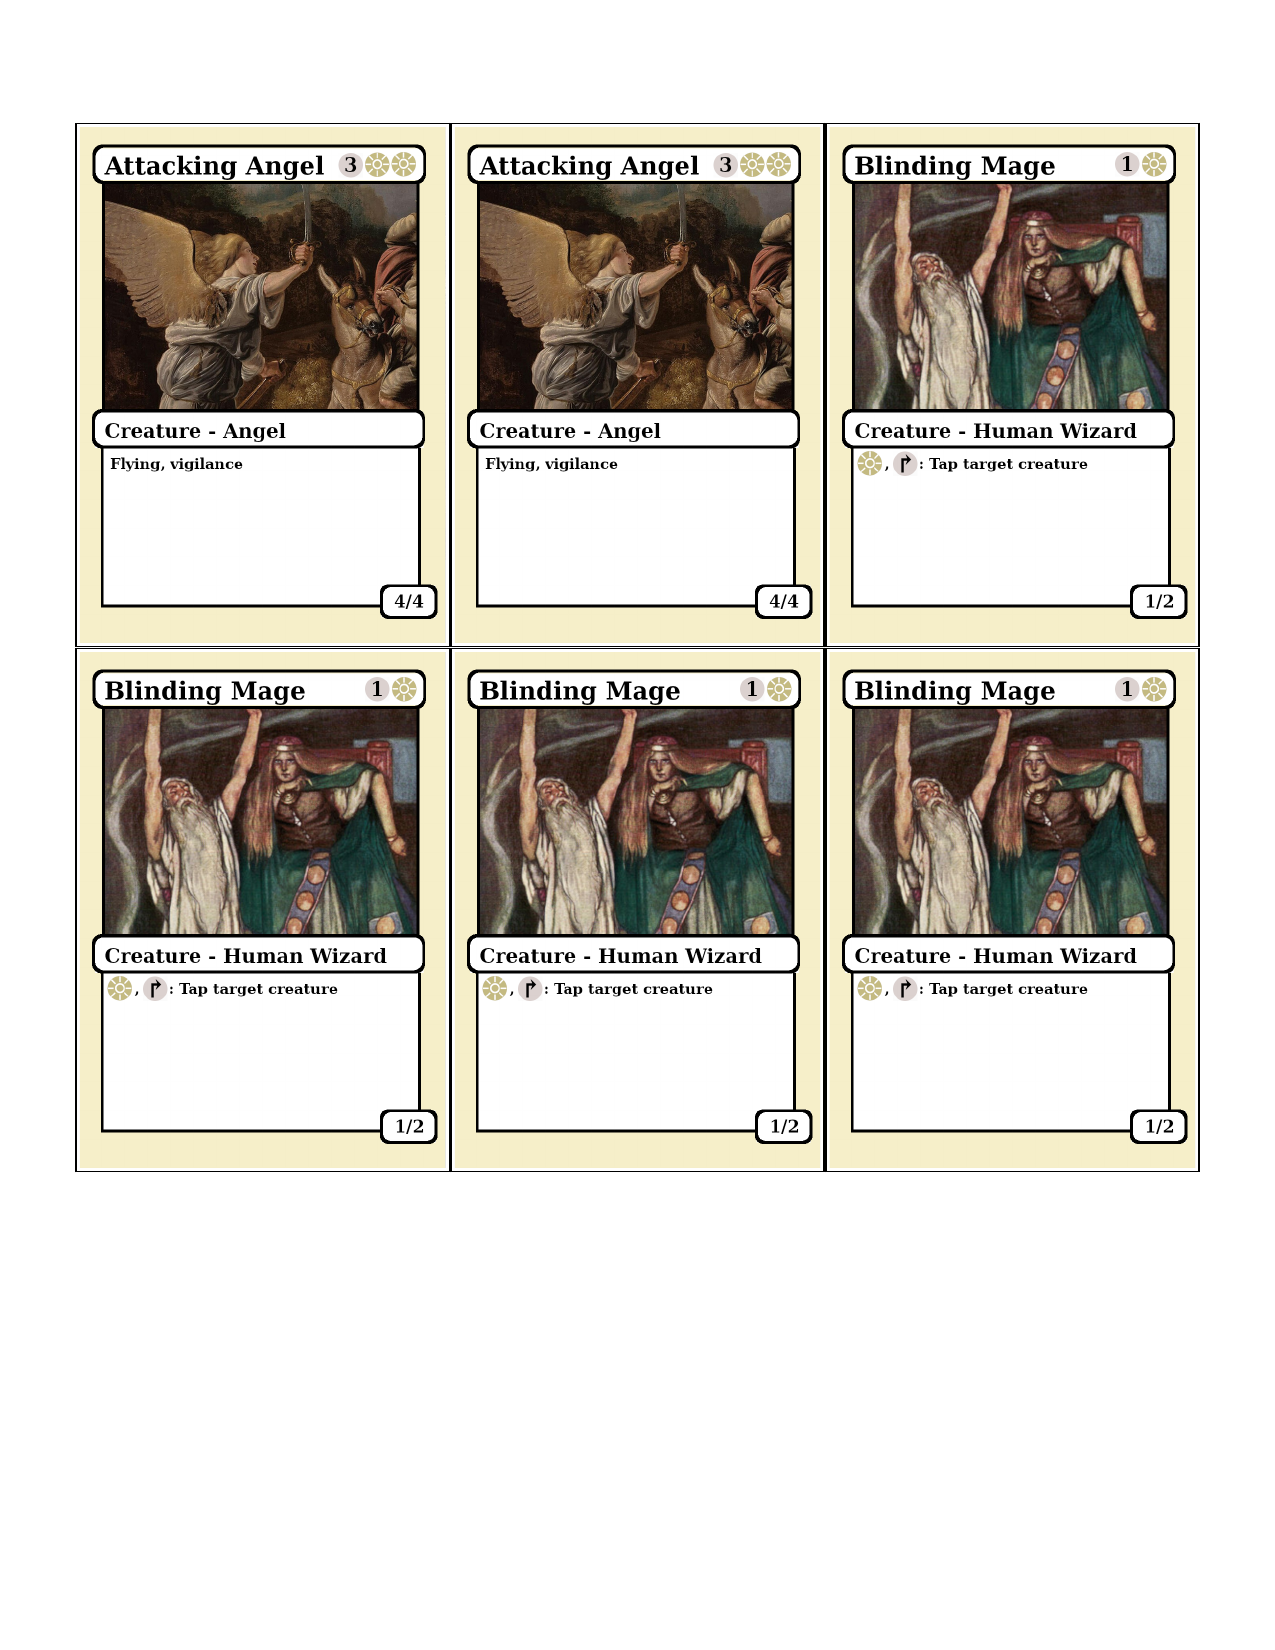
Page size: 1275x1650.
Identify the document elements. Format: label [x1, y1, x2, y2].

picture [454, 652, 821, 1168]
picture [79, 127, 446, 643]
picture [829, 127, 1196, 643]
picture [829, 652, 1196, 1168]
picture [454, 127, 821, 643]
picture [79, 652, 446, 1168]
